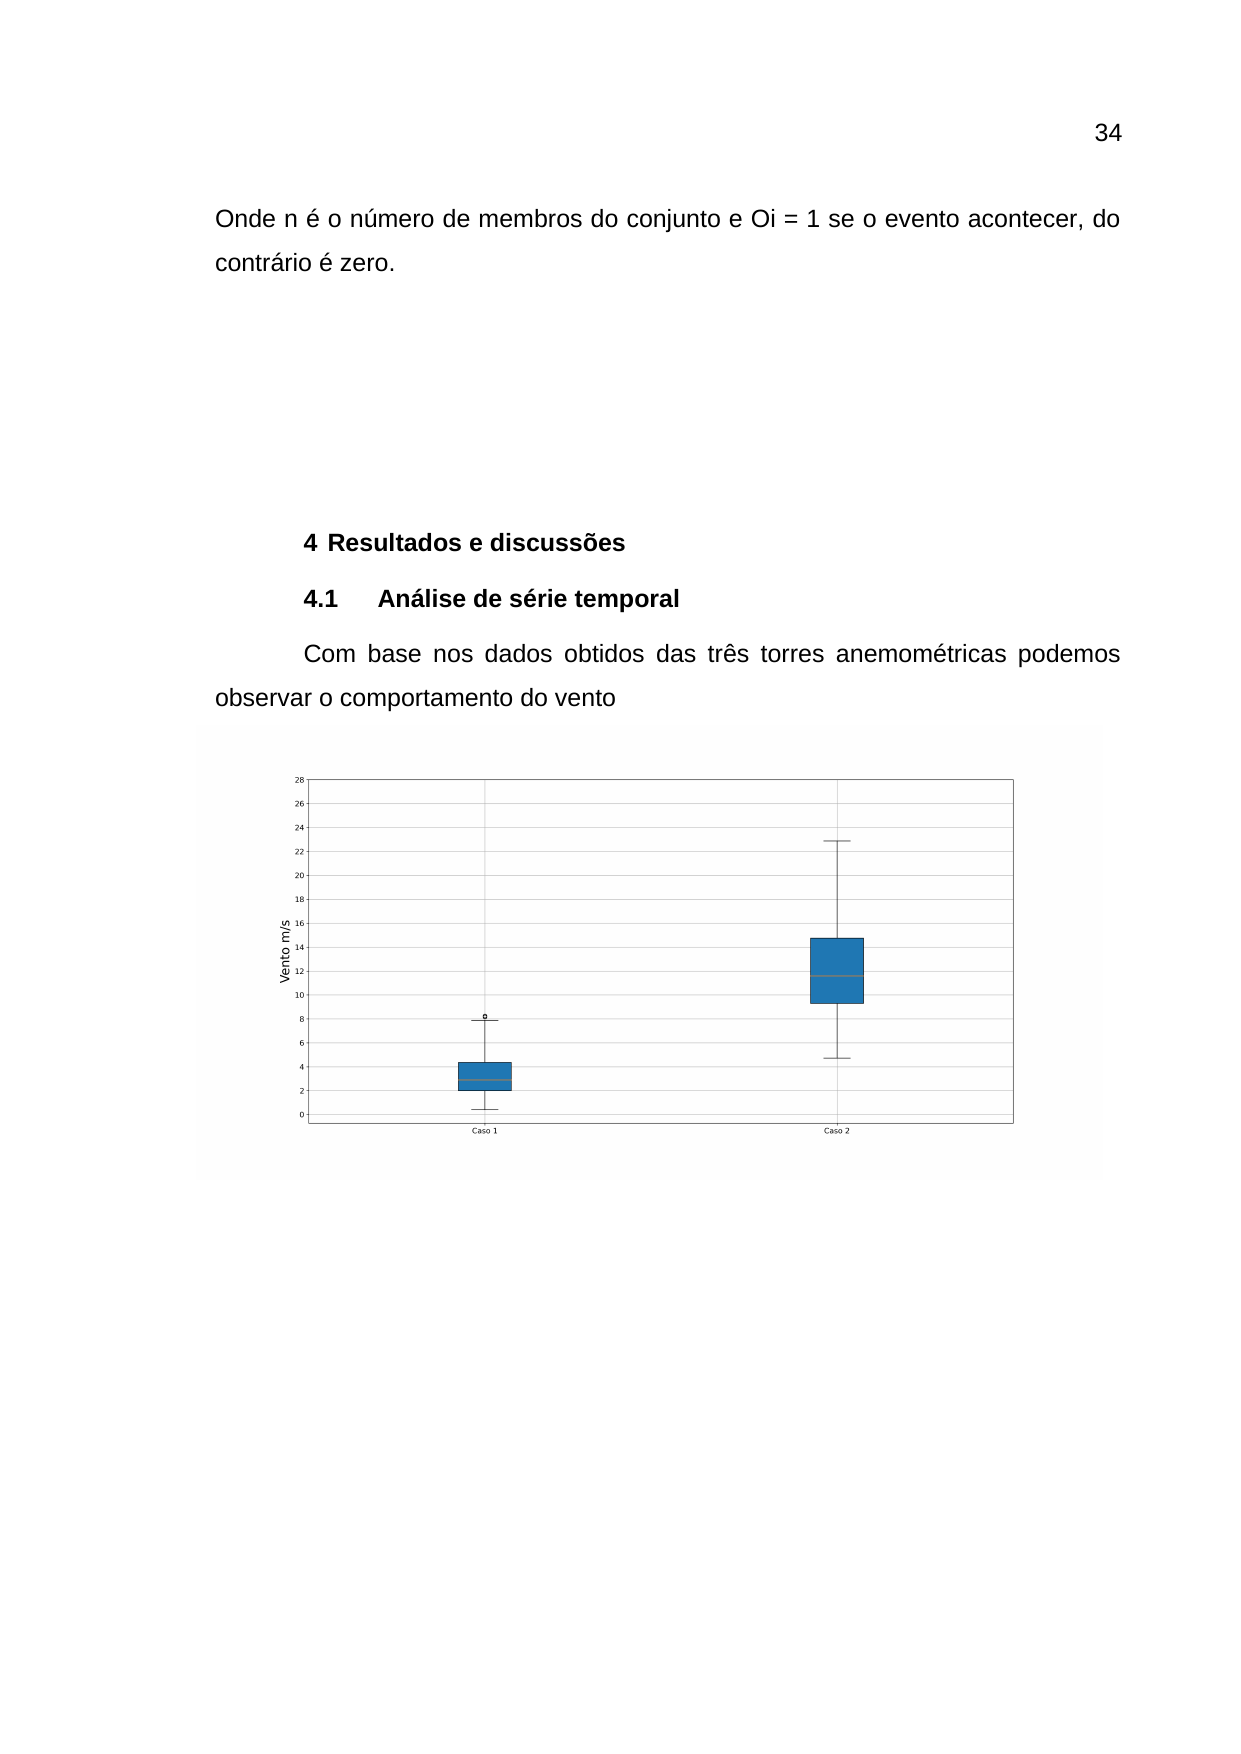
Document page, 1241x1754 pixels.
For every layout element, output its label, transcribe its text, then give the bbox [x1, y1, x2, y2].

picture [196, 725, 1104, 1180]
subtitle Análise de série temporal [215, 584, 1122, 612]
text Onde n é o número de membros do conjunto e Oi = 1 se o evento acontecer, do contrário é zero. [215, 204, 1122, 276]
subtitle Resultados e discussões [215, 528, 1122, 557]
text Com base nos dados obtidos das três torres anemométricas podemos observar o comportamento do vento [215, 639, 1122, 711]
